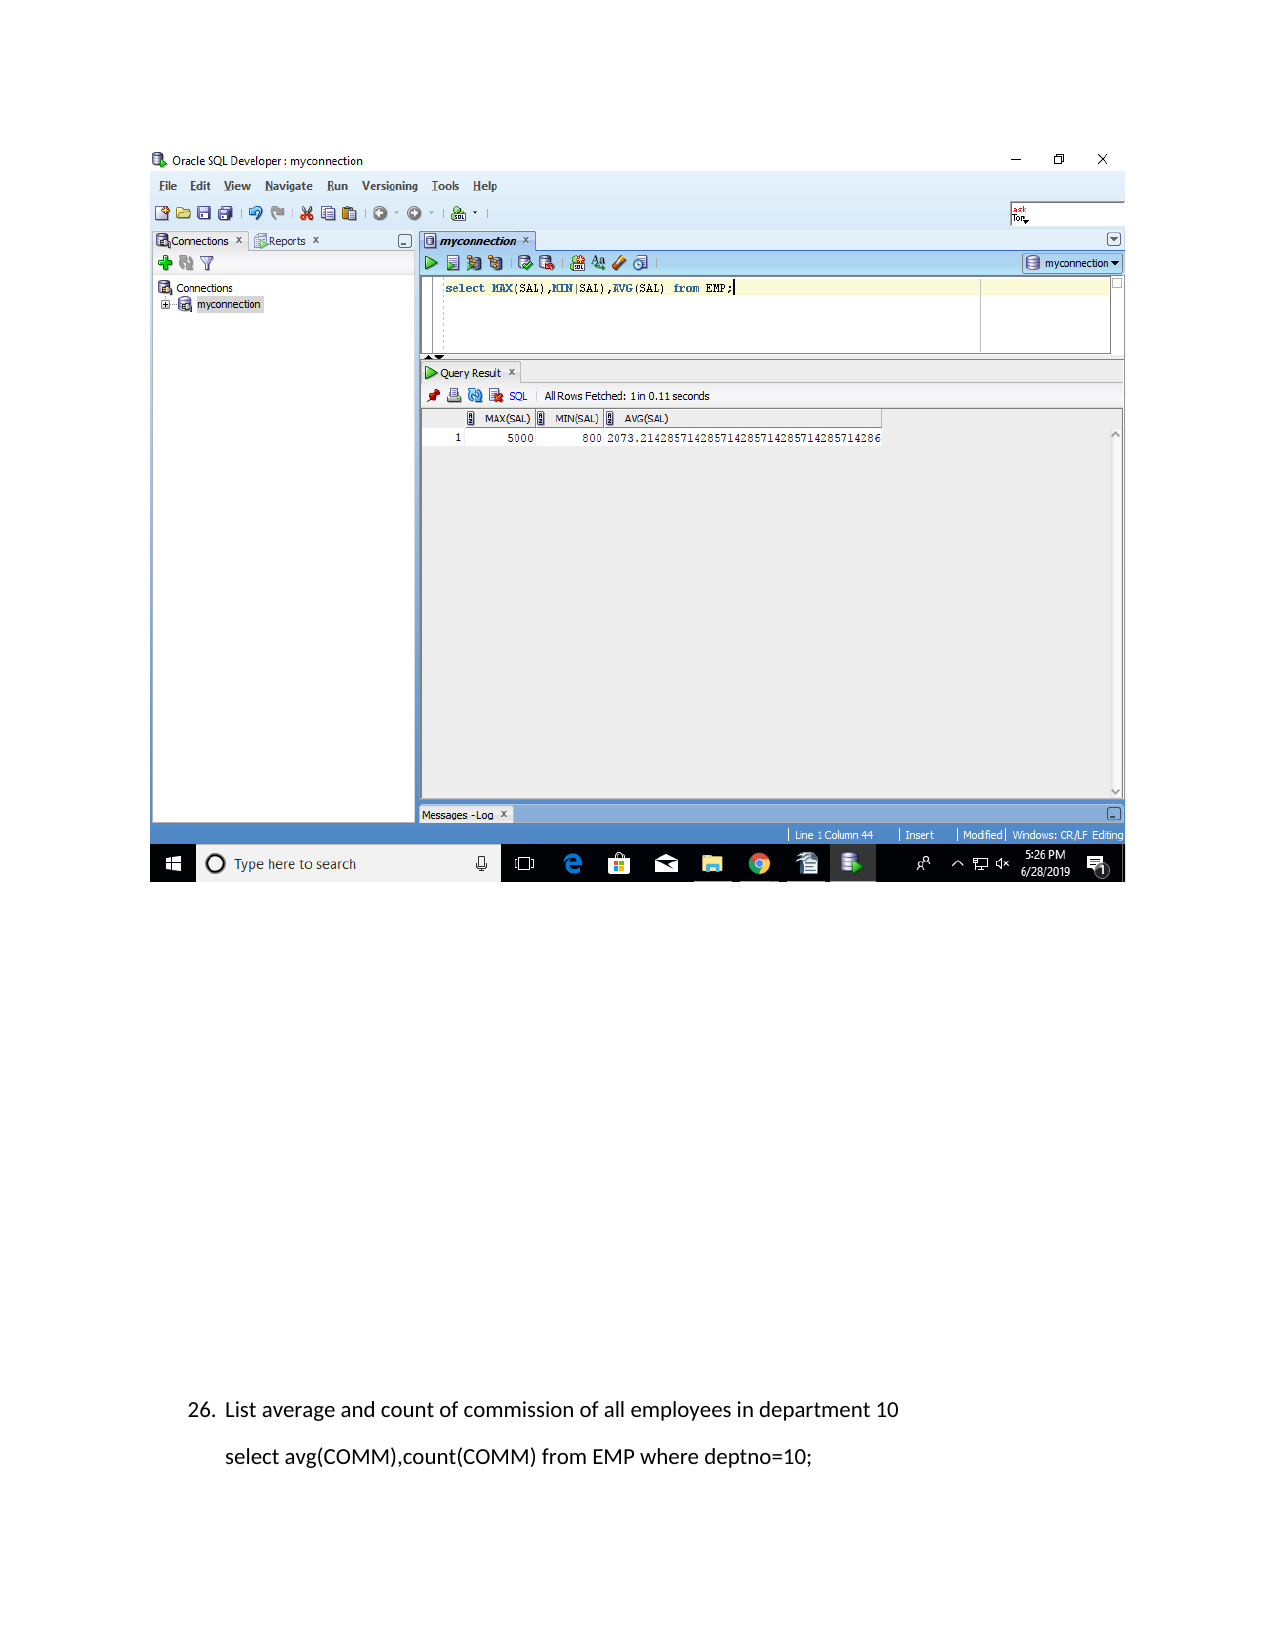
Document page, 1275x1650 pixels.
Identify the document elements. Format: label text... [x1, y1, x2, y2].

list select avg(COMM),count(COMM) from EMP where deptno=10; [187, 1442, 1125, 1470]
picture [150, 150, 1125, 882]
list List average and count of commission of all employees in department 10 [187, 1395, 1125, 1423]
